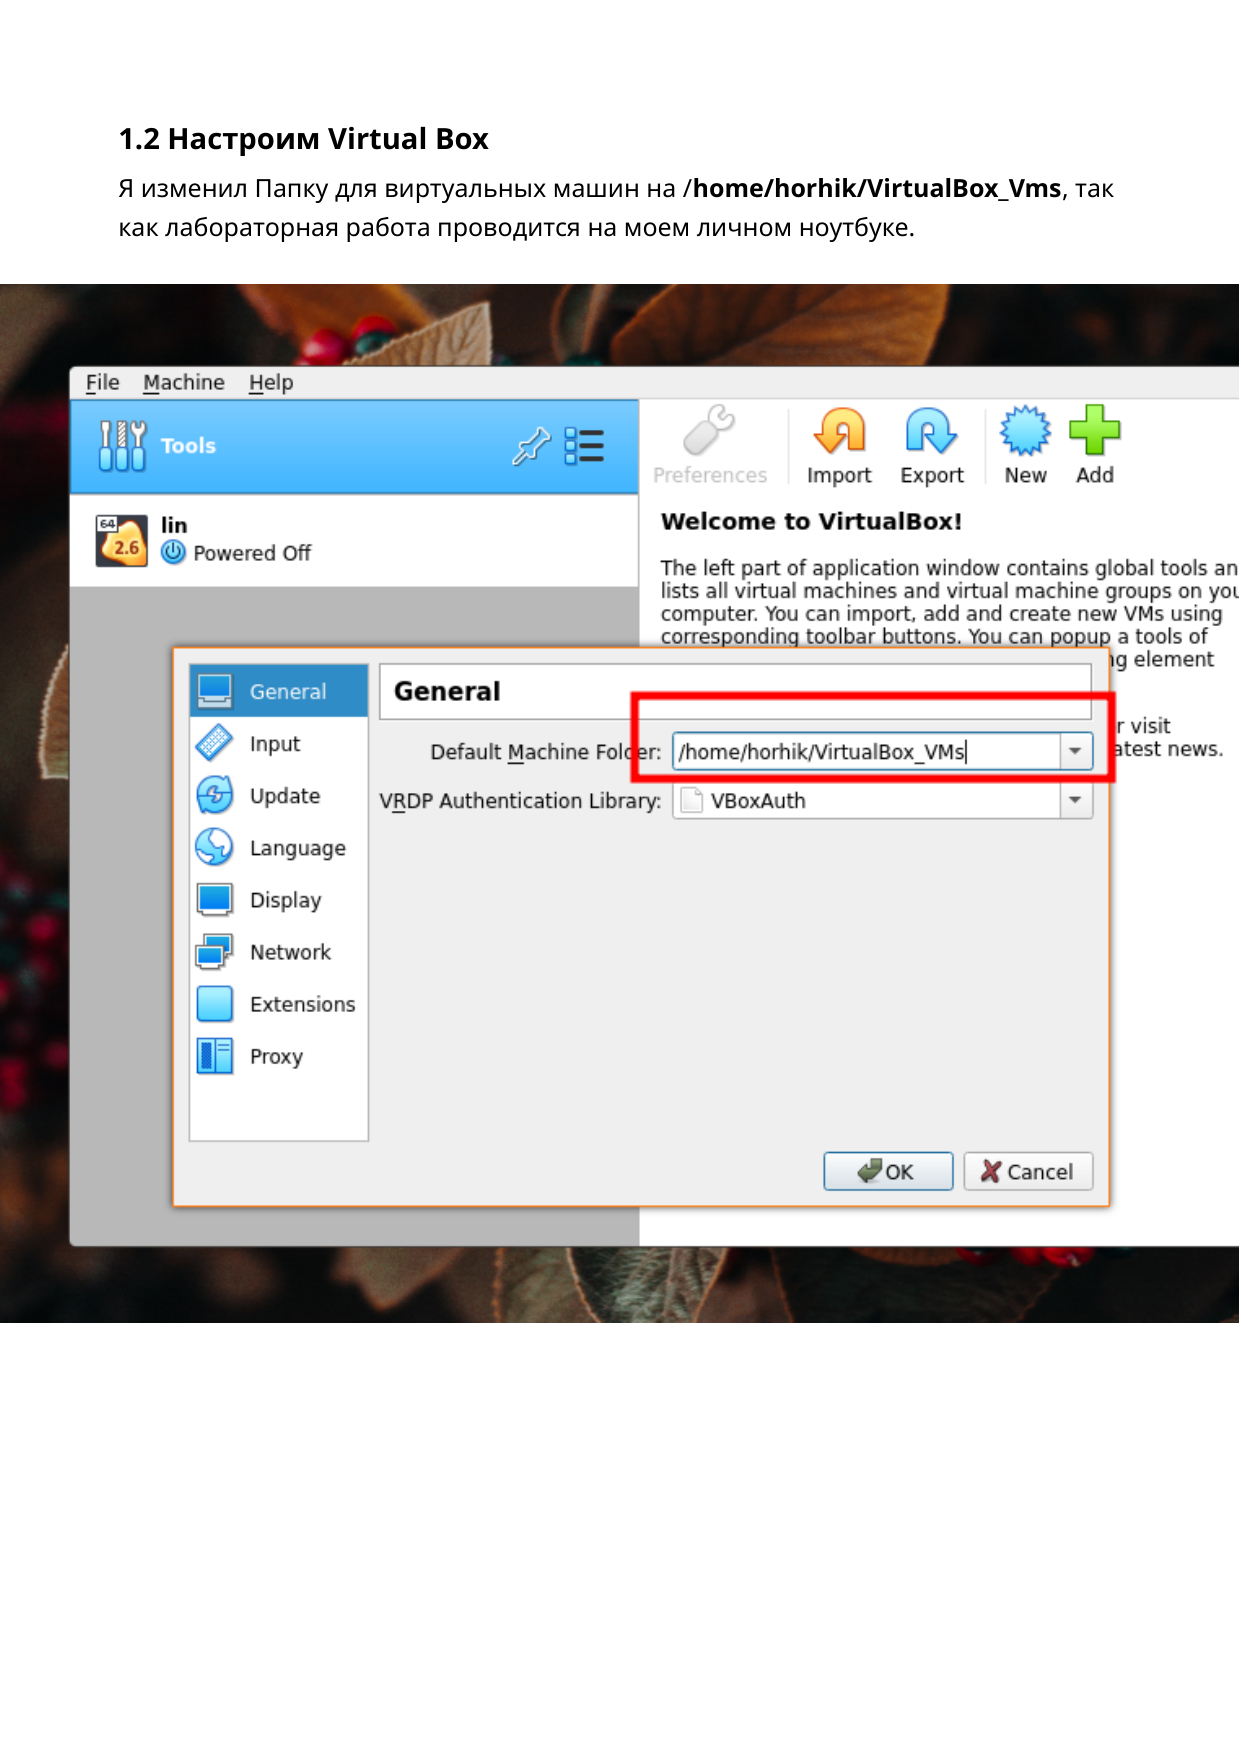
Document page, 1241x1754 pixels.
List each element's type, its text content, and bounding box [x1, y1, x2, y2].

subtitle 1.2 Настроим Virtual Box [118, 118, 1122, 158]
text Я изменил Папку для виртуальных машин на /home/horhik/VirtualBox_Vms, так как лабораторная работа проводится на моем личном ноутбуке. [118, 170, 1122, 277]
picture [0, 284, 1239, 1323]
